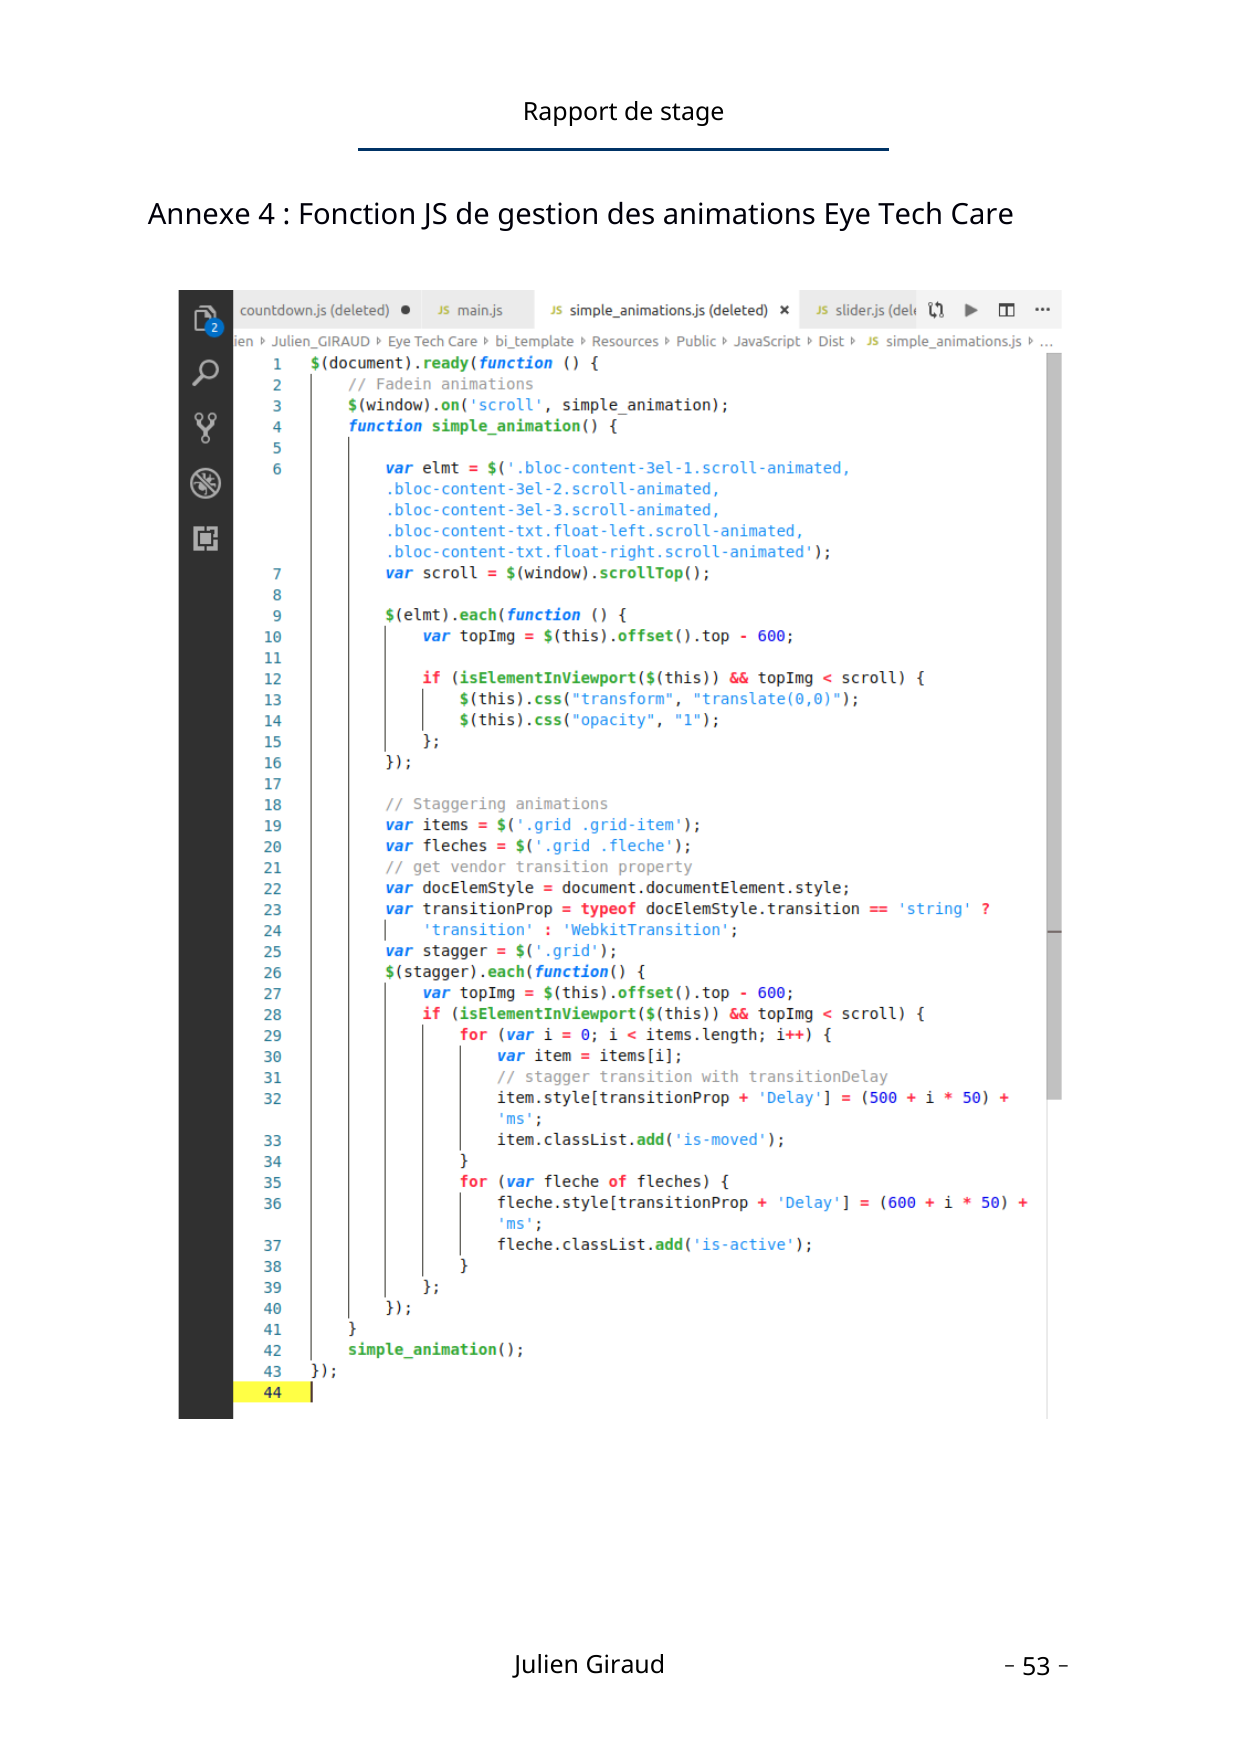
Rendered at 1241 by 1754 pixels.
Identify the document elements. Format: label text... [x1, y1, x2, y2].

text Annexe 4 : Fonction JS de gestion des animations Eye Tech Care [148, 193, 1093, 233]
picture [178, 290, 1062, 1419]
